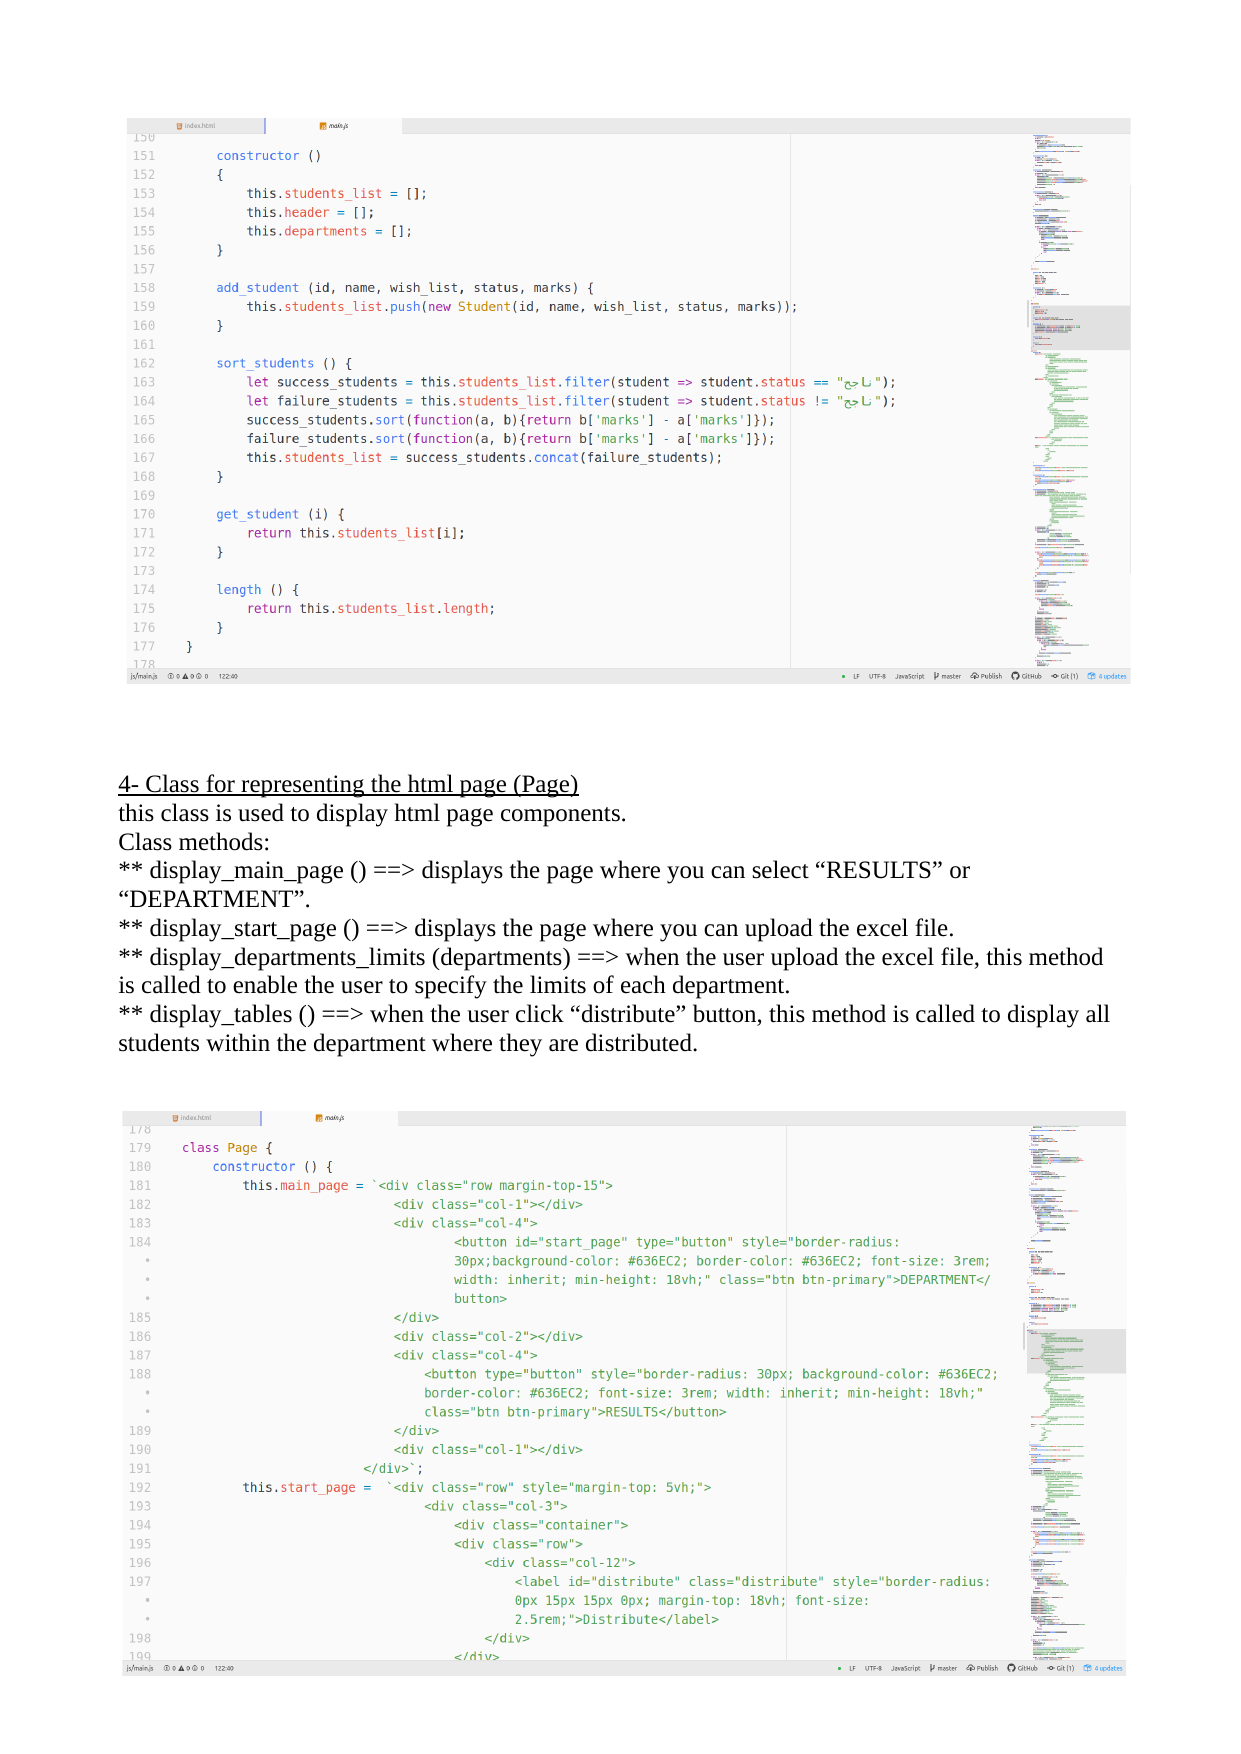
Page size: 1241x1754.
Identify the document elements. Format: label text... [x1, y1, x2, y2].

text ** display_main_page () ==> displays the page where you can select “RESULTS” or “DEPARTMENT”. [118, 856, 1122, 913]
picture [126, 118, 1131, 684]
text Class methods: [118, 827, 1122, 856]
picture [122, 1111, 1127, 1676]
text this class is used to display html page components. [118, 798, 1122, 827]
text ** display_start_page () ==> displays the page where you can upload the excel file. [118, 913, 1122, 942]
text ** display_tables () ==> when the user click “distribute” button, this method is called to display all students within the department where they are distributed. [118, 999, 1122, 1057]
text ** display_departments_limits (departments) ==> when the user upload the excel file, this method is called to enable the user to specify the limits of each department. [118, 942, 1122, 999]
text 4- Class for representing the html page (Page) [118, 769, 1122, 798]
